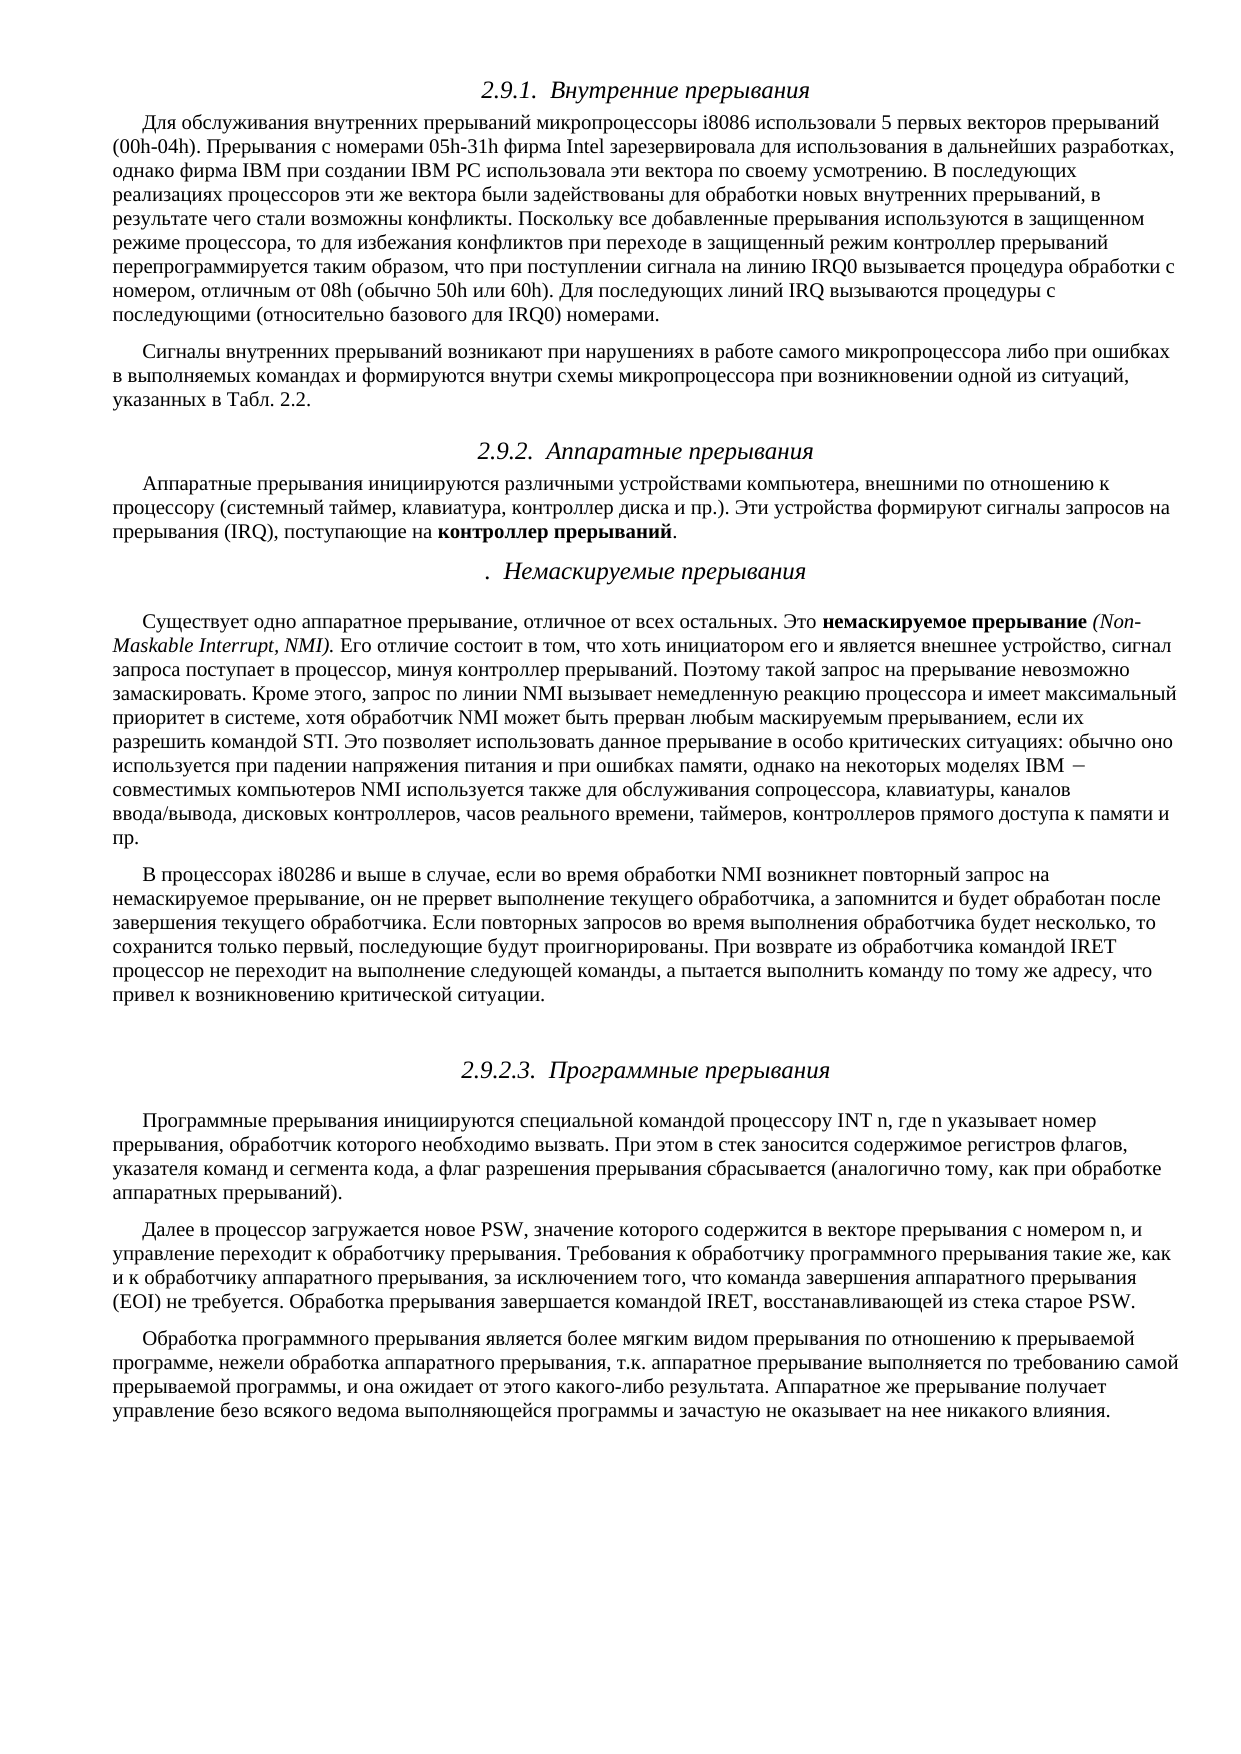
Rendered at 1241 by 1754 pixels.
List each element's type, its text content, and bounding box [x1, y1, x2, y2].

text Программные прерывания инициируются специальной командой процессору INT n, где n указывает номер прерывания, обработчик которого необходимо вызвать. При этом в стек заносится содержимое регистров флагов, указателя команд и сегмента кода, а флаг разрешения прерывания сбрасывается (аналогично тому, как при обработке аппаратных прерываний). [112, 1108, 1181, 1204]
text В процессорах i80286 и выше в случае, если во время обработки NMI возникнет повторный запрос на немаскируемое прерывание, он не прервет выполнение текущего обработчика, а запомнится и будет обработан после завершения текущего обработчика. Если повторных запросов во время выполнения обработчика будет несколько, то сохранится только первый, последующие будут проигнорированы. При возврате из обработчика командой IRET процессор не переходит на выполнение следующей команды, а пытается выполнить команду по тому же адресу, что привел к возникновению критической ситуации. [112, 862, 1181, 1006]
text Для обслуживания внутренних прерываний микропроцессоры i8086 использовали 5 первых векторов прерываний (00h-04h). Прерывания с номерами 05h-31h фирма Intel зарезервировала для использования в дальнейших разработках, однако фирма IBM при создании IBM PC использовала эти вектора по своему усмотрению. В последующих реализациях процессоров эти же вектора были задействованы для обработки новых внутренних прерываний, в результате чего стали возможны конфликты. Поскольку все добавленные прерывания используются в защищенном режиме процессора, то для избежания конфликтов при переходе в защищенный режим контроллер прерываний перепрограммируется таким образом, что при поступлении сигнала на линию IRQ0 вызывается процедура обработки с номером, отличным от 08h (обычно 50h или 60h). Для последующих линий IRQ вызываются процедуры с последующими (относительно базового для IRQ0) номерами. [112, 110, 1181, 326]
subtitle 2.9.1. Внутренние прерывания [112, 75, 1181, 104]
text Далее в процессор загружается новое PSW, значение которого содержится в векторе прерывания с номером n, и управление переходит к обработчику прерывания. Требования к обработчику программного прерывания такие же, как и к обработчику аппаратного прерывания, за исключением того, что команда завершения аппаратного прерывания (EOI) не требуется. Обработка прерывания завершается командой IRET, восстанавливающей из стека старое PSW. [112, 1217, 1181, 1313]
text Существует одно аппаратное прерывание, отличное от всех остальных. Это немаскируемое прерывание (Non-Maskable Interrupt, NMI). Его отличие состоит в том, что хоть инициатором его и является внешнее устройство, сигнал запроса поступает в процессор, минуя контроллер прерываний. Поэтому такой запрос на прерывание невозможно замаскировать. Кроме этого, запрос по линии NMI вызывает немедленную реакцию процессора и имеет максимальный приоритет в системе, хотя обработчик NMI может быть прерван любым маскируемым прерыванием, если их разрешить командой STI. Это позволяет использовать данное прерывание в особо критических ситуациях: обычно оно используется при падении напряжения питания и при ошибках памяти, однако на некоторых моделях IBM  совместимых компьютеров NMI используется также для обслуживания сопроцессора, клавиатуры, каналов ввода/вывода, дисковых контроллеров, часов реального времени, таймеров, контроллеров прямого доступа к памяти и пр. [112, 609, 1181, 849]
text Сигналы внутренних прерываний возникают при нарушениях в работе самого микропроцессора либо при ошибках в выполняемых командах и формируются внутри схемы микропроцессора при возникновении одной из ситуаций, указанных в Табл. 2.2. [112, 339, 1181, 411]
subtitle . Немаскируемые прерывания [112, 556, 1181, 584]
text Обработка программного прерывания является более мягким видом прерывания по отношению к прерываемой программе, нежели обработка аппаратного прерывания, т.к. аппаратное прерывание выполняется по требованию самой прерываемой программы, и она ожидает от этого какого-либо результата. Аппаратное же прерывание получает управление безо всякого ведома выполняющейся программы и зачастую не оказывает на нее никакого влияния. [112, 1326, 1181, 1422]
text Аппаратные прерывания инициируются различными устройствами компьютера, внешними по отношению к процессору (системный таймер, клавиатура, контроллер диска и пр.). Эти устройства формируют сигналы запросов на прерывания (IRQ), поступающие на контроллер прерываний. [112, 471, 1181, 543]
subtitle 2.9.2.3. Программные прерывания [112, 1055, 1181, 1084]
subtitle 2.9.2. Аппаратные прерывания [112, 436, 1181, 465]
